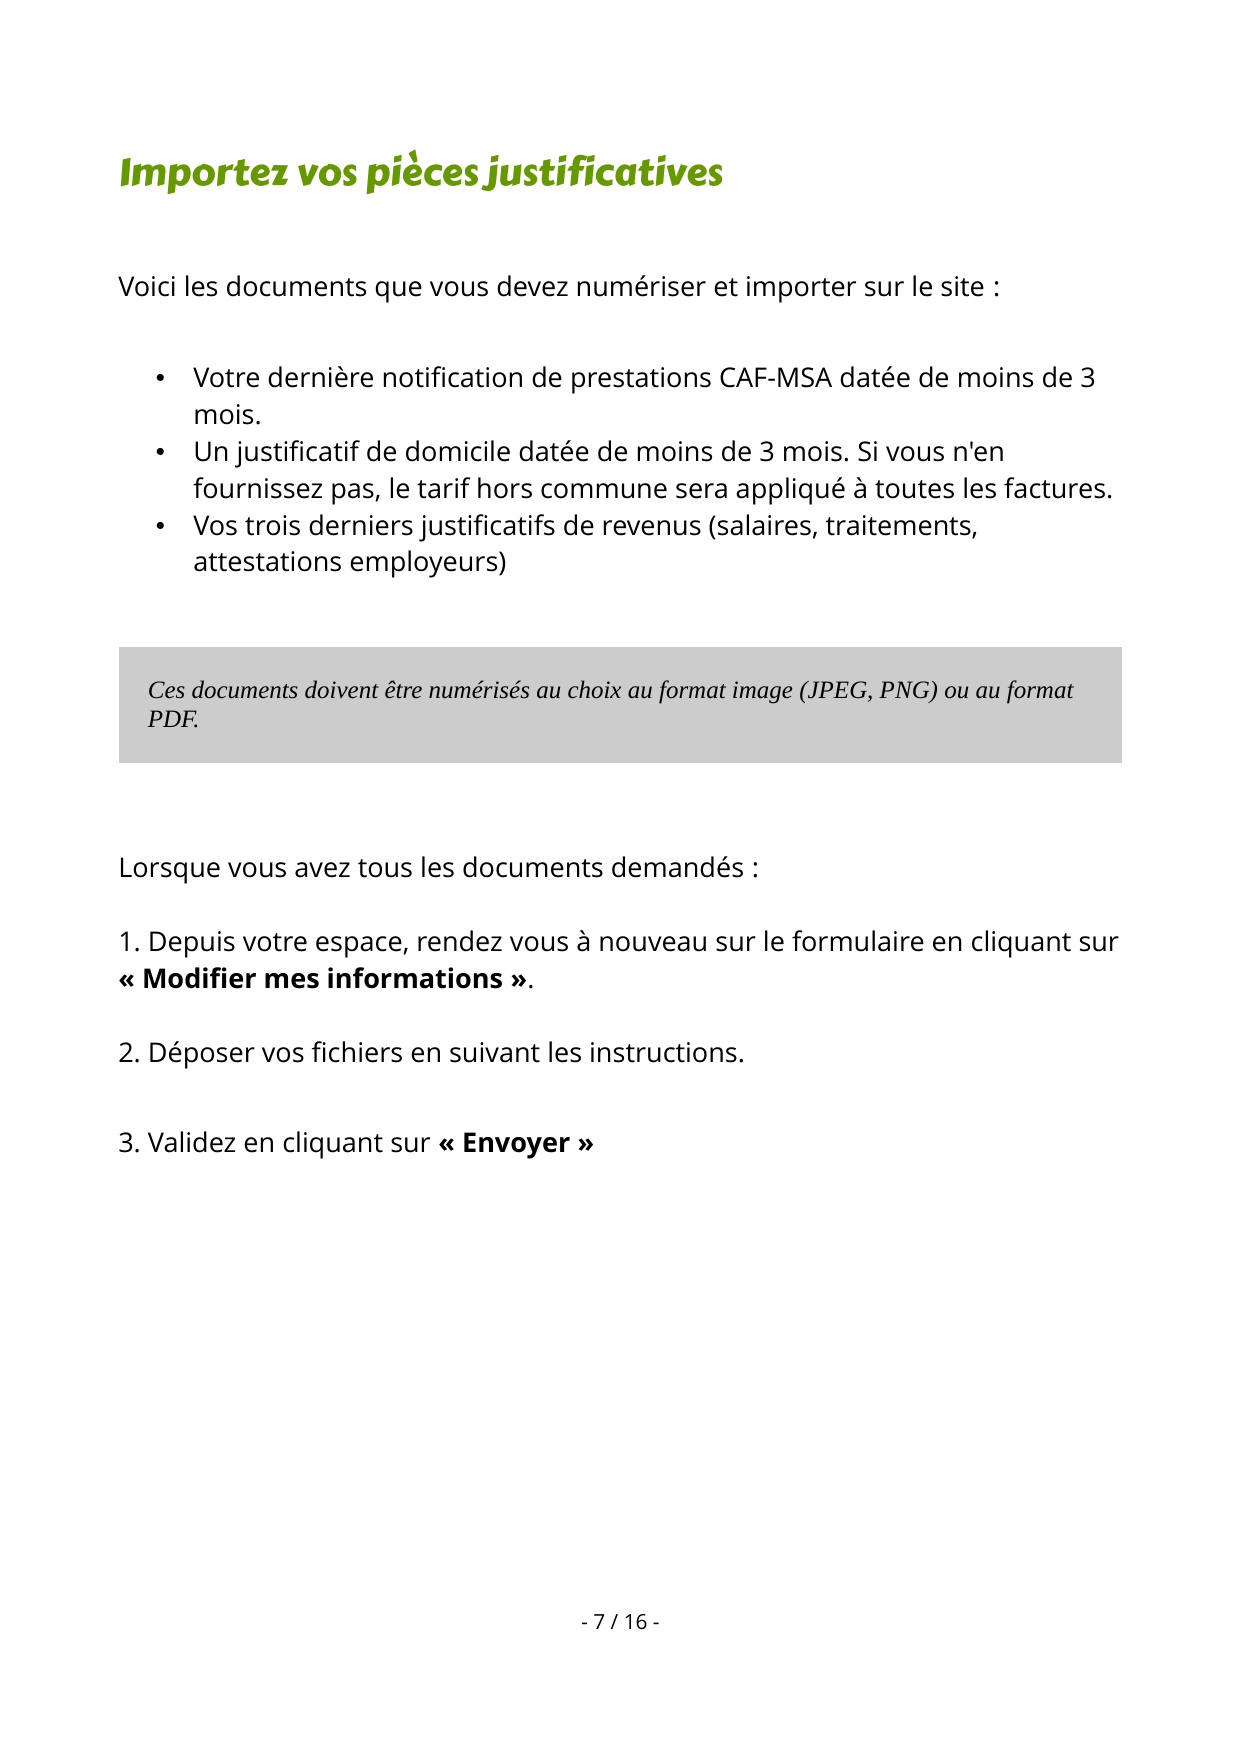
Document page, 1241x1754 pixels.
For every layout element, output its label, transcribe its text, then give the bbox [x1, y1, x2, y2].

text Ces documents doivent être numérisés au choix au format image (JPEG, PNG) ou au format PDF. [119, 647, 1122, 763]
list Votre dernière notification de prestations CAF-MSA datée de moins de 3 mois. [156, 358, 1122, 432]
text Lorsque vous avez tous les documents demandés : [118, 849, 1122, 886]
text Voici les documents que vous devez numériser et importer sur le site : [118, 268, 1122, 305]
text 2. Déposer vos fichiers en suivant les instructions. [118, 1033, 1122, 1070]
list Un justificatif de domicile datée de moins de 3 mois. Si vous n'en fournissez pas, le tarif hors commune sera appliqué à toutes les factures. [156, 432, 1122, 506]
list Vos trois derniers justificatifs de revenus (salaires, traitements, attestations employeurs) [156, 506, 1122, 580]
text 1. Depuis votre espace, rendez vous à nouveau sur le formulaire en cliquant sur « Modifier mes informations ». [118, 923, 1122, 996]
subtitle Importez vos pièces justificatives [118, 143, 1122, 202]
text 3. Validez en cliquant sur « Envoyer » [118, 1124, 1122, 1161]
